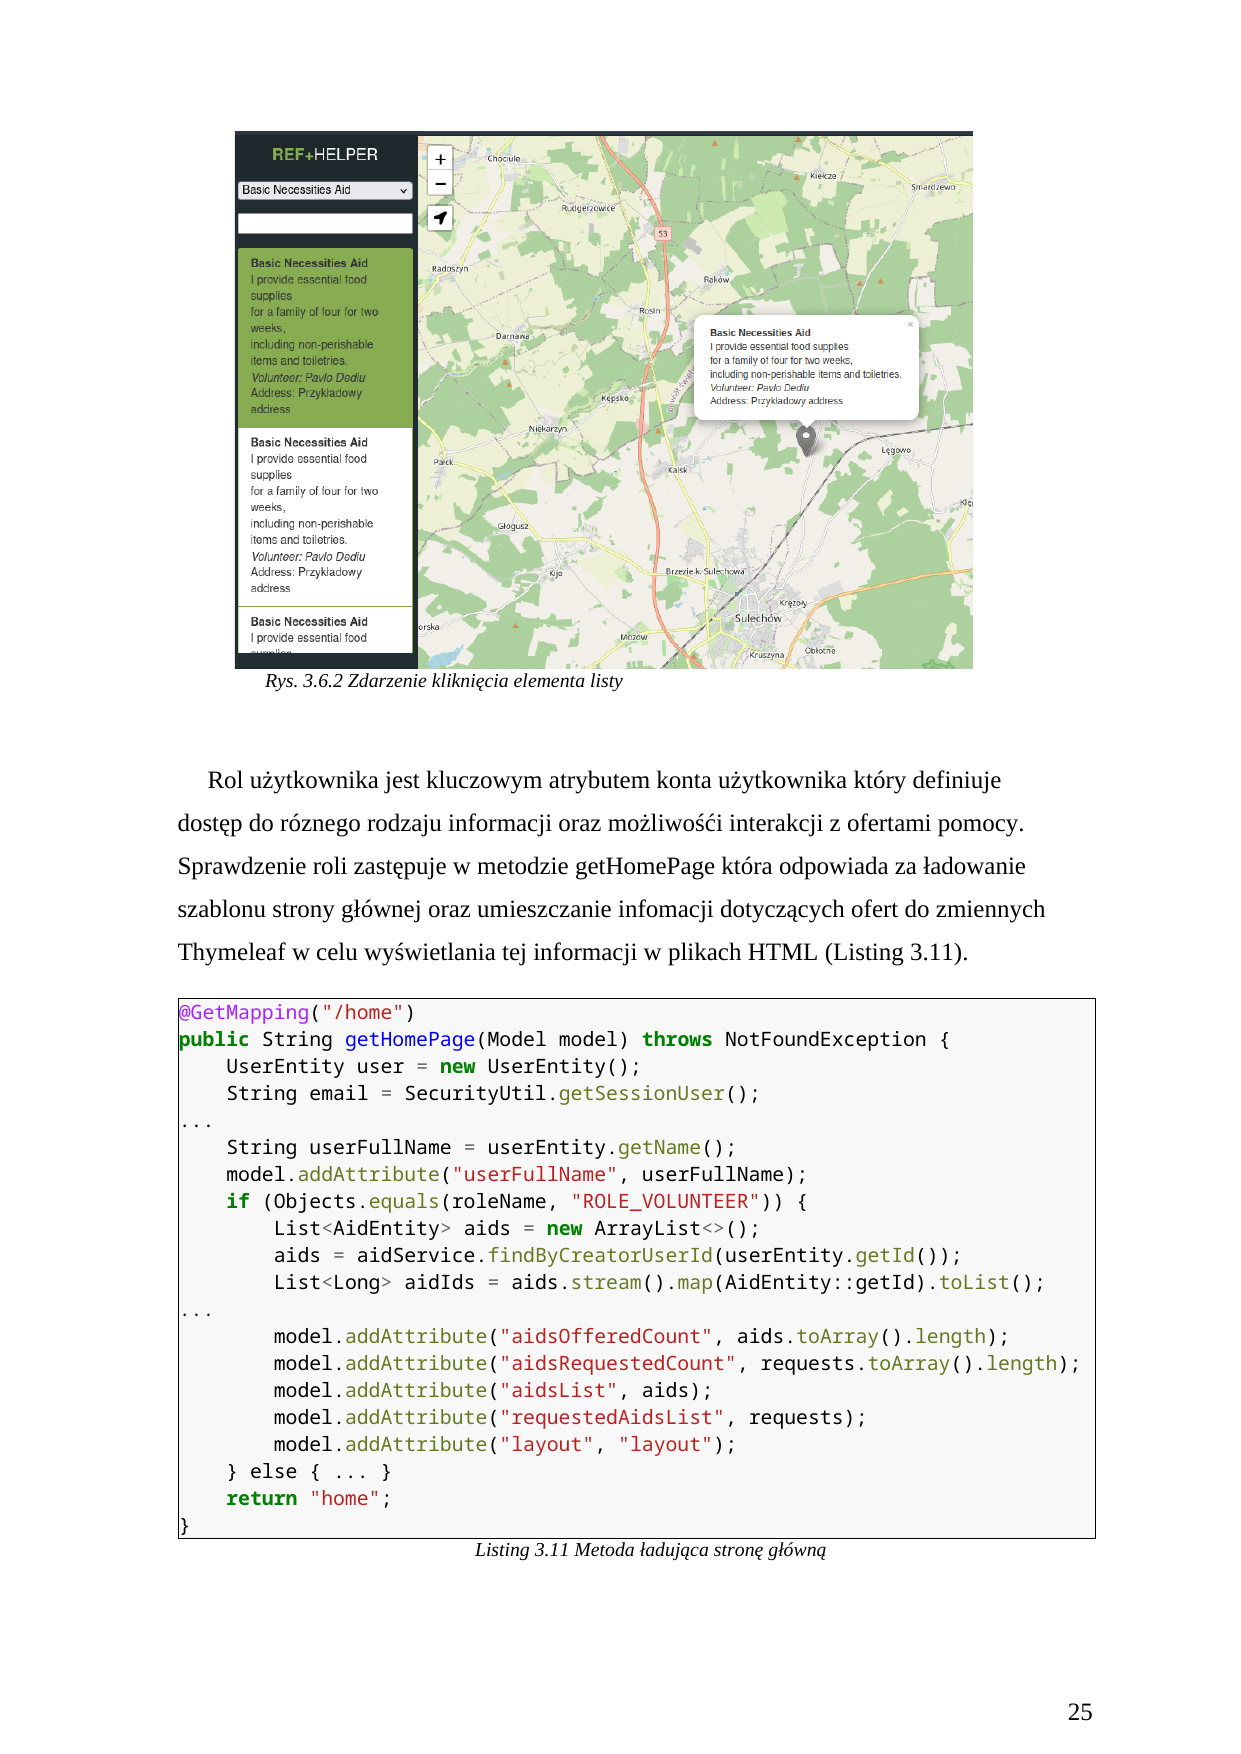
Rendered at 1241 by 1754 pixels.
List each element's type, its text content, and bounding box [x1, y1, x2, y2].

text Rys. 3.6.2 Zdarzenie kliknięcia elementa listy [235, 669, 973, 692]
text Listing 3.11 Metoda ładująca stronę główną [179, 1539, 1093, 1561]
picture [234, 131, 973, 669]
text dostęp do róznego rodzaju informacji oraz możliwośći interakcji z ofertami pomocy. [177, 808, 1092, 837]
text Sprawdzenie roli zastępuje w metodzie getHomePage która odpowiada za ładowanie szablonu strony głównej oraz umieszczanie infomacji dotyczących ofert do zmiennych Thymeleaf w celu wyświetlania tej informacji w plikach HTML (Listing 3.11). [177, 851, 1092, 966]
text Rol użytkownika jest kluczowym atrybutem konta użytkownika który definiuje [177, 765, 1092, 794]
